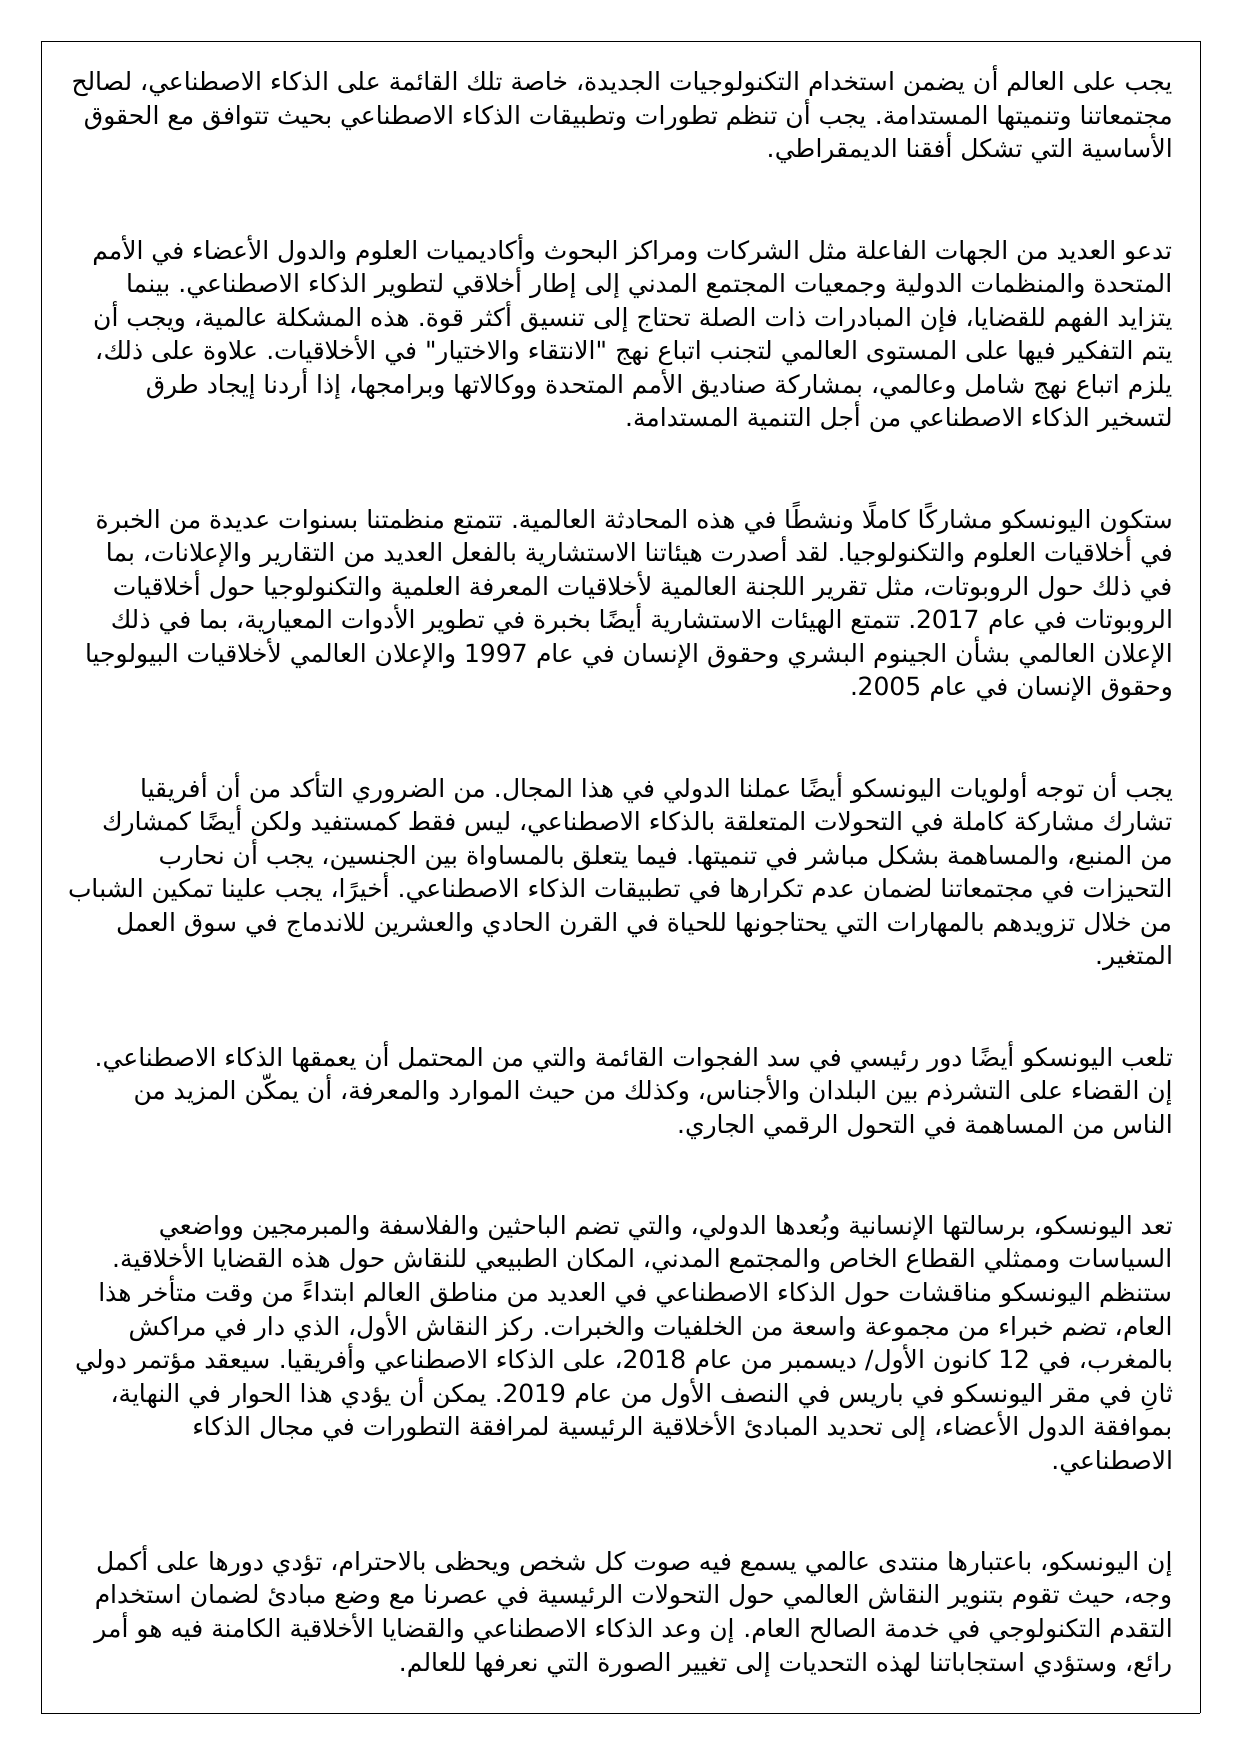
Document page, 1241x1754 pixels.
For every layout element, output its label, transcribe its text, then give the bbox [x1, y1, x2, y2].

text تعد اليونسكو، برسالتها الإنسانية وبُعدها الدولي، والتي تضم الباحثين والفلاسفة والمبرمجين وواضعي السياسات وممثلي القطاع الخاص والمجتمع المدني، المكان الطبيعي للنقاش حول هذه القضايا الأخلاقية. ستنظم اليونسكو مناقشات حول الذكاء الاصطناعي في العديد من مناطق العالم ابتداءً من وقت متأخر هذا العام، تضم خبراء من مجموعة واسعة من الخلفيات والخبرات. ركز النقاش الأول، الذي دار في مراكش بالمغرب، في 12 كانون الأول/ ديسمبر من عام 2018، على الذكاء الاصطناعي وأفريقيا. سيعقد مؤتمر دولي ثانِ في مقر اليونسكو في باريس في النصف الأول من عام 2019. يمكن أن يؤدي هذا الحوار في النهاية، بموافقة الدول الأعضاء، إلى تحديد المبادئ الأخلاقية الرئيسية لمرافقة التطورات في مجال الذكاء الاصطناعي. [68, 1211, 1173, 1475]
text تلعب اليونسكو أيضًا دور رئيسي في سد الفجوات القائمة والتي من المحتمل أن يعمقها الذكاء الاصطناعي. إن القضاء على التشرذم بين البلدان والأجناس، وكذلك من حيث الموارد والمعرفة، أن يمكّن المزيد من الناس من المساهمة في التحول الرقمي الجاري. [68, 1043, 1173, 1139]
text ستكون اليونسكو مشاركًا كاملًا ونشطًا في هذه المحادثة العالمية. تتمتع منظمتنا بسنوات عديدة من الخبرة في أخلاقيات العلوم والتكنولوجيا. لقد أصدرت هيئاتنا الاستشارية بالفعل العديد من التقارير والإعلانات، بما في ذلك حول الروبوتات، مثل تقرير اللجنة العالمية لأخلاقيات المعرفة العلمية والتكنولوجيا حول أخلاقيات الروبوتات في عام 2017. تتمتع الهيئات الاستشارية أيضًا بخبرة في تطوير الأدوات المعيارية، بما في ذلك الإعلان العالمي بشأن الجينوم البشري وحقوق الإنسان في عام 1997 والإعلان العالمي لأخلاقيات البيولوجيا وحقوق الإنسان في عام 2005. [68, 505, 1173, 702]
text تدعو العديد من الجهات الفاعلة مثل الشركات ومراكز البحوث وأكاديميات العلوم والدول الأعضاء في الأمم المتحدة والمنظمات الدولية وجمعيات المجتمع المدني إلى إطار أخلاقي لتطوير الذكاء الاصطناعي. بينما يتزايد الفهم للقضايا، فإن المبادرات ذات الصلة تحتاج إلى تنسيق أكثر قوة. هذه المشكلة عالمية، ويجب أن يتم التفكير فيها على المستوى العالمي لتجنب اتباع نهج "الانتقاء والاختيار" في الأخلاقيات. علاوة على ذلك، يلزم اتباع نهج شامل وعالمي، بمشاركة صناديق الأمم المتحدة ووكالاتها وبرامجها، إذا أردنا إيجاد طرق لتسخير الذكاء الاصطناعي من أجل التنمية المستدامة. [68, 236, 1173, 433]
text يجب على العالم أن يضمن استخدام التكنولوجيات الجديدة، خاصة تلك القائمة على الذكاء الاصطناعي، لصالح مجتمعاتنا وتنميتها المستدامة. يجب أن تنظم تطورات وتطبيقات الذكاء الاصطناعي بحيث تتوافق مع الحقوق الأساسية التي تشكل أفقنا الديمقراطي. [68, 68, 1173, 164]
text يجب أن توجه أولويات اليونسكو أيضًا عملنا الدولي في هذا المجال. من الضروري التأكد من أن أفريقيا تشارك مشاركة كاملة في التحولات المتعلقة بالذكاء الاصطناعي، ليس فقط كمستفيد ولكن أيضًا كمشارك من المنبع، والمساهمة بشكل مباشر في تنميتها. فيما يتعلق بالمساواة بين الجنسين، يجب أن نحارب التحيزات في مجتمعاتنا لضمان عدم تكرارها في تطبيقات الذكاء الاصطناعي. أخيرًا، يجب علينا تمكين الشباب من خلال تزويدهم بالمهارات التي يحتاجونها للحياة في القرن الحادي والعشرين للاندماج في سوق العمل المتغير. [68, 774, 1173, 971]
text إن اليونسكو، باعتبارها منتدى عالمي يسمع فيه صوت كل شخص ويحظى بالاحترام، تؤدي دورها على أكمل وجه، حيث تقوم بتنوير النقاش العالمي حول التحولات الرئيسية في عصرنا مع وضع مبادئ لضمان استخدام التقدم التكنولوجي في خدمة الصالح العام. إن وعد الذكاء الاصطناعي والقضايا الأخلاقية الكامنة فيه هو أمر رائع، وستؤدي استجاباتنا لهذه التحديات إلى تغيير الصورة التي نعرفها للعالم. [68, 1547, 1173, 1677]
